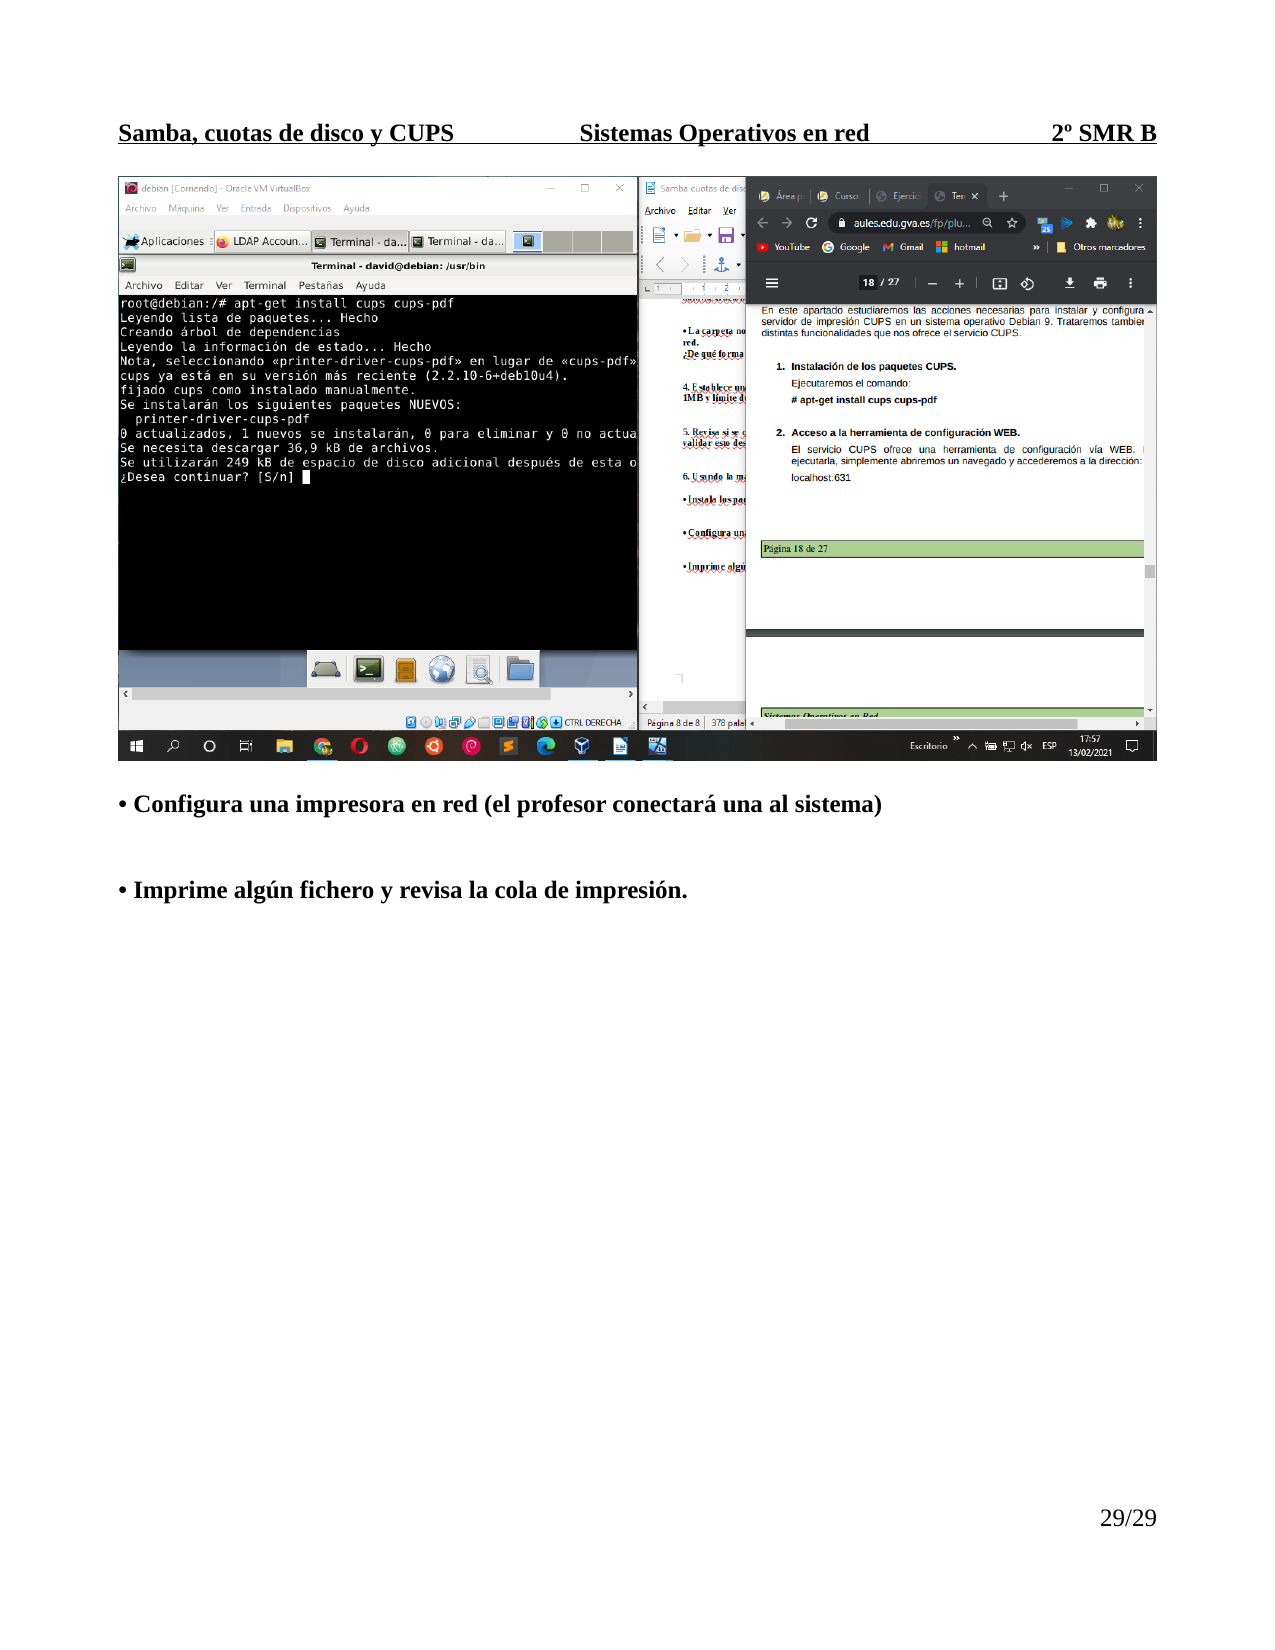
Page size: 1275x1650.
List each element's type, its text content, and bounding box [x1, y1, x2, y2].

picture [118, 176, 1157, 761]
text • Imprime algún fichero y revisa la cola de impresión. [118, 875, 1157, 904]
text • Configura una impresora en red (el profesor conectará una al sistema) [118, 789, 1157, 818]
